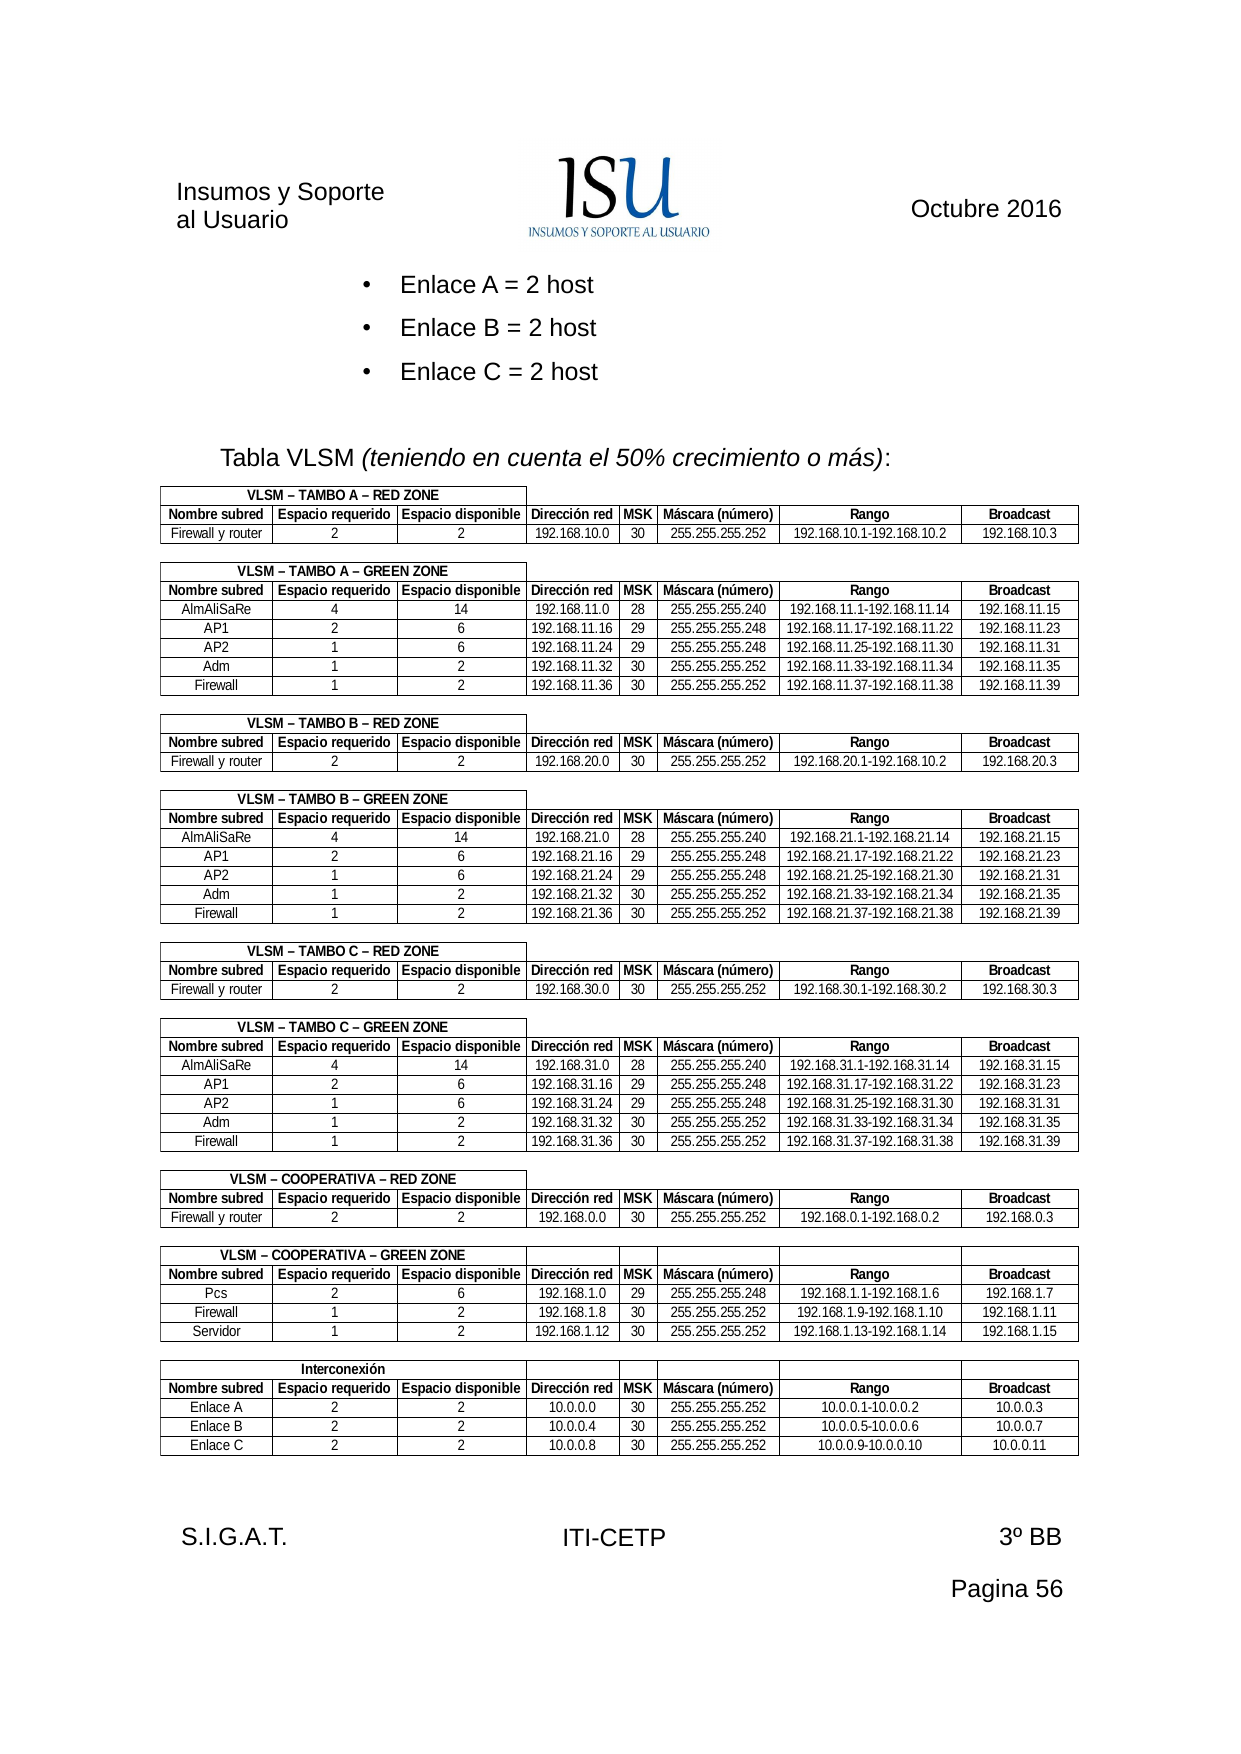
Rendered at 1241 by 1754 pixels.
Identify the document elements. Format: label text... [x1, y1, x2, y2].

list Enlace C = 2 host [362, 357, 1063, 386]
picture [517, 138, 723, 252]
text Tabla VLSM (teniendo en cuenta el 50% crecimiento o más): [177, 443, 1063, 472]
list Enlace A = 2 host [362, 270, 1063, 299]
list Enlace B = 2 host [362, 313, 1063, 342]
